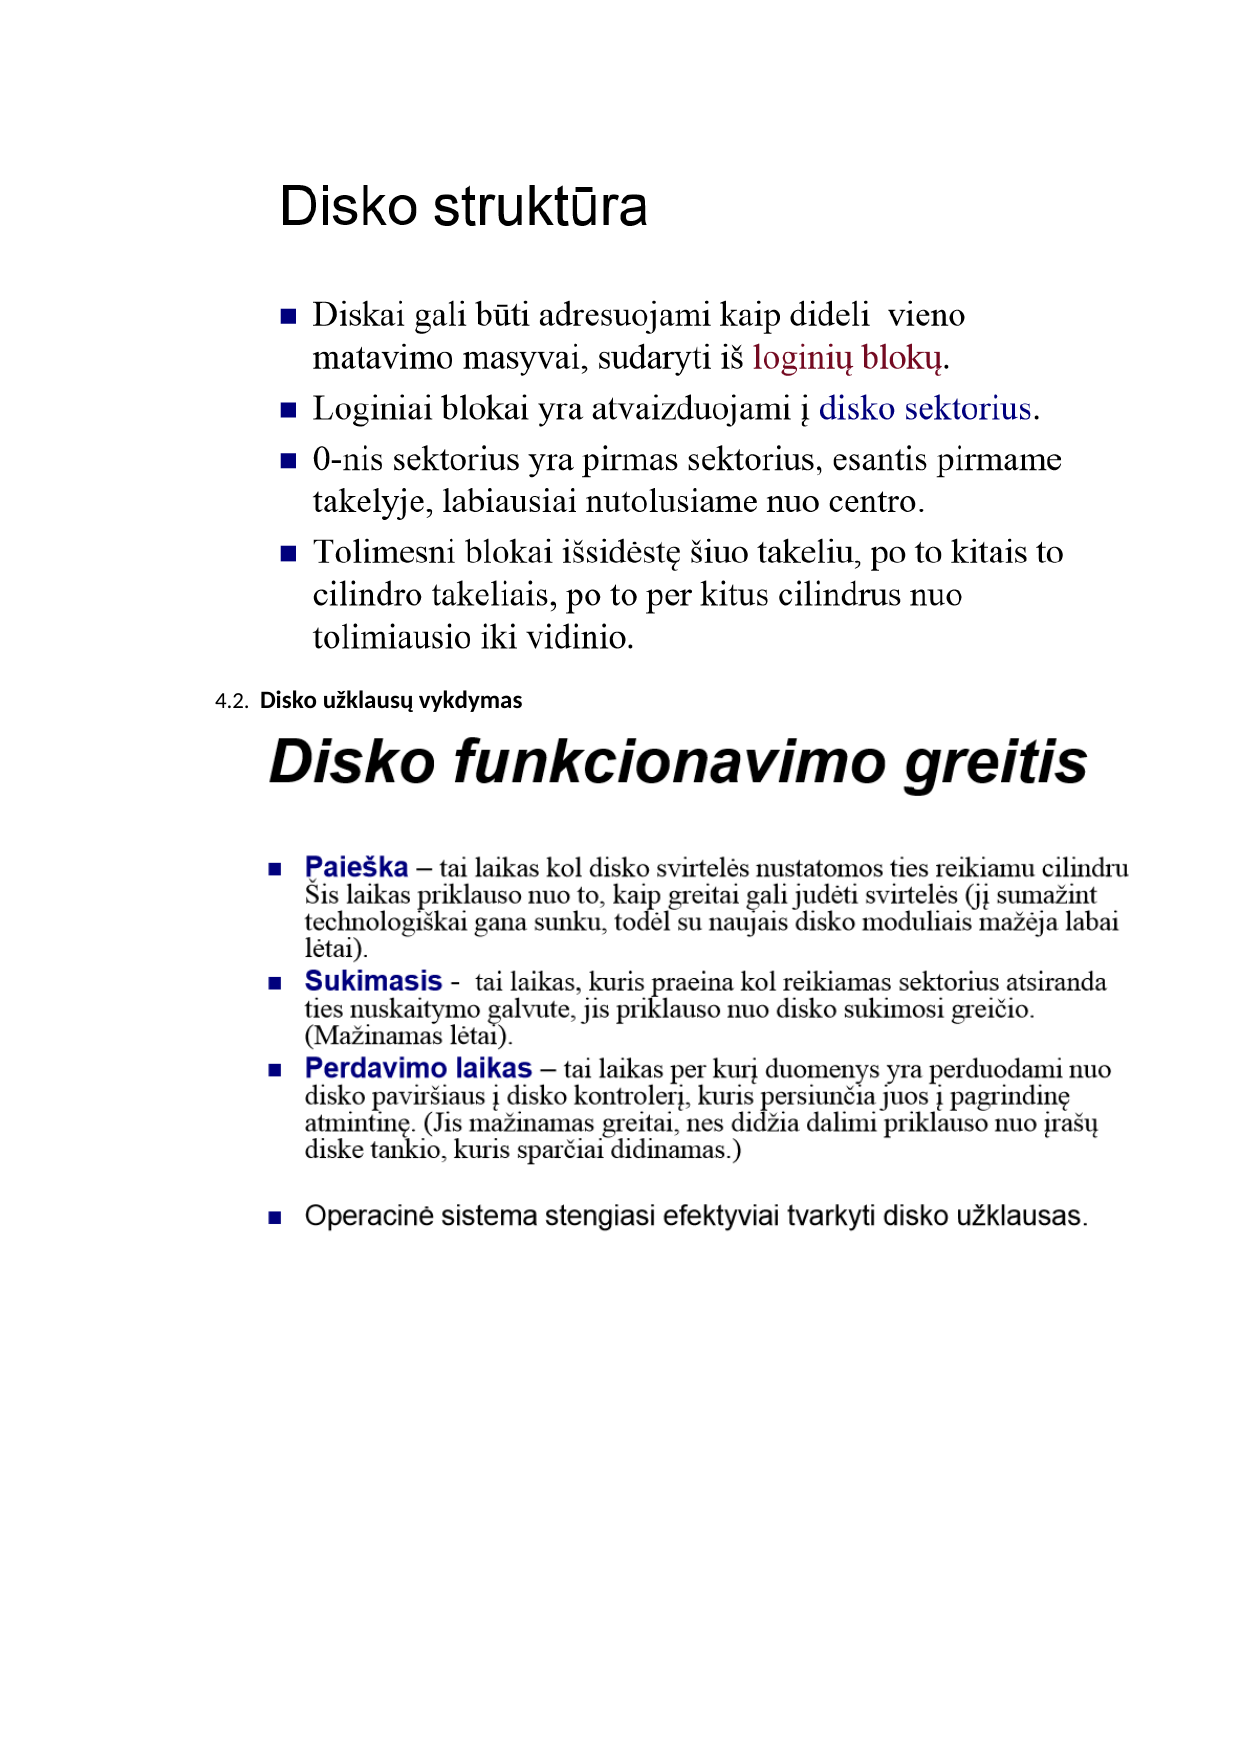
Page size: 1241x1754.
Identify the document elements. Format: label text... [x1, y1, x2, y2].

list Disko užklausų vykdymas [215, 684, 1181, 714]
